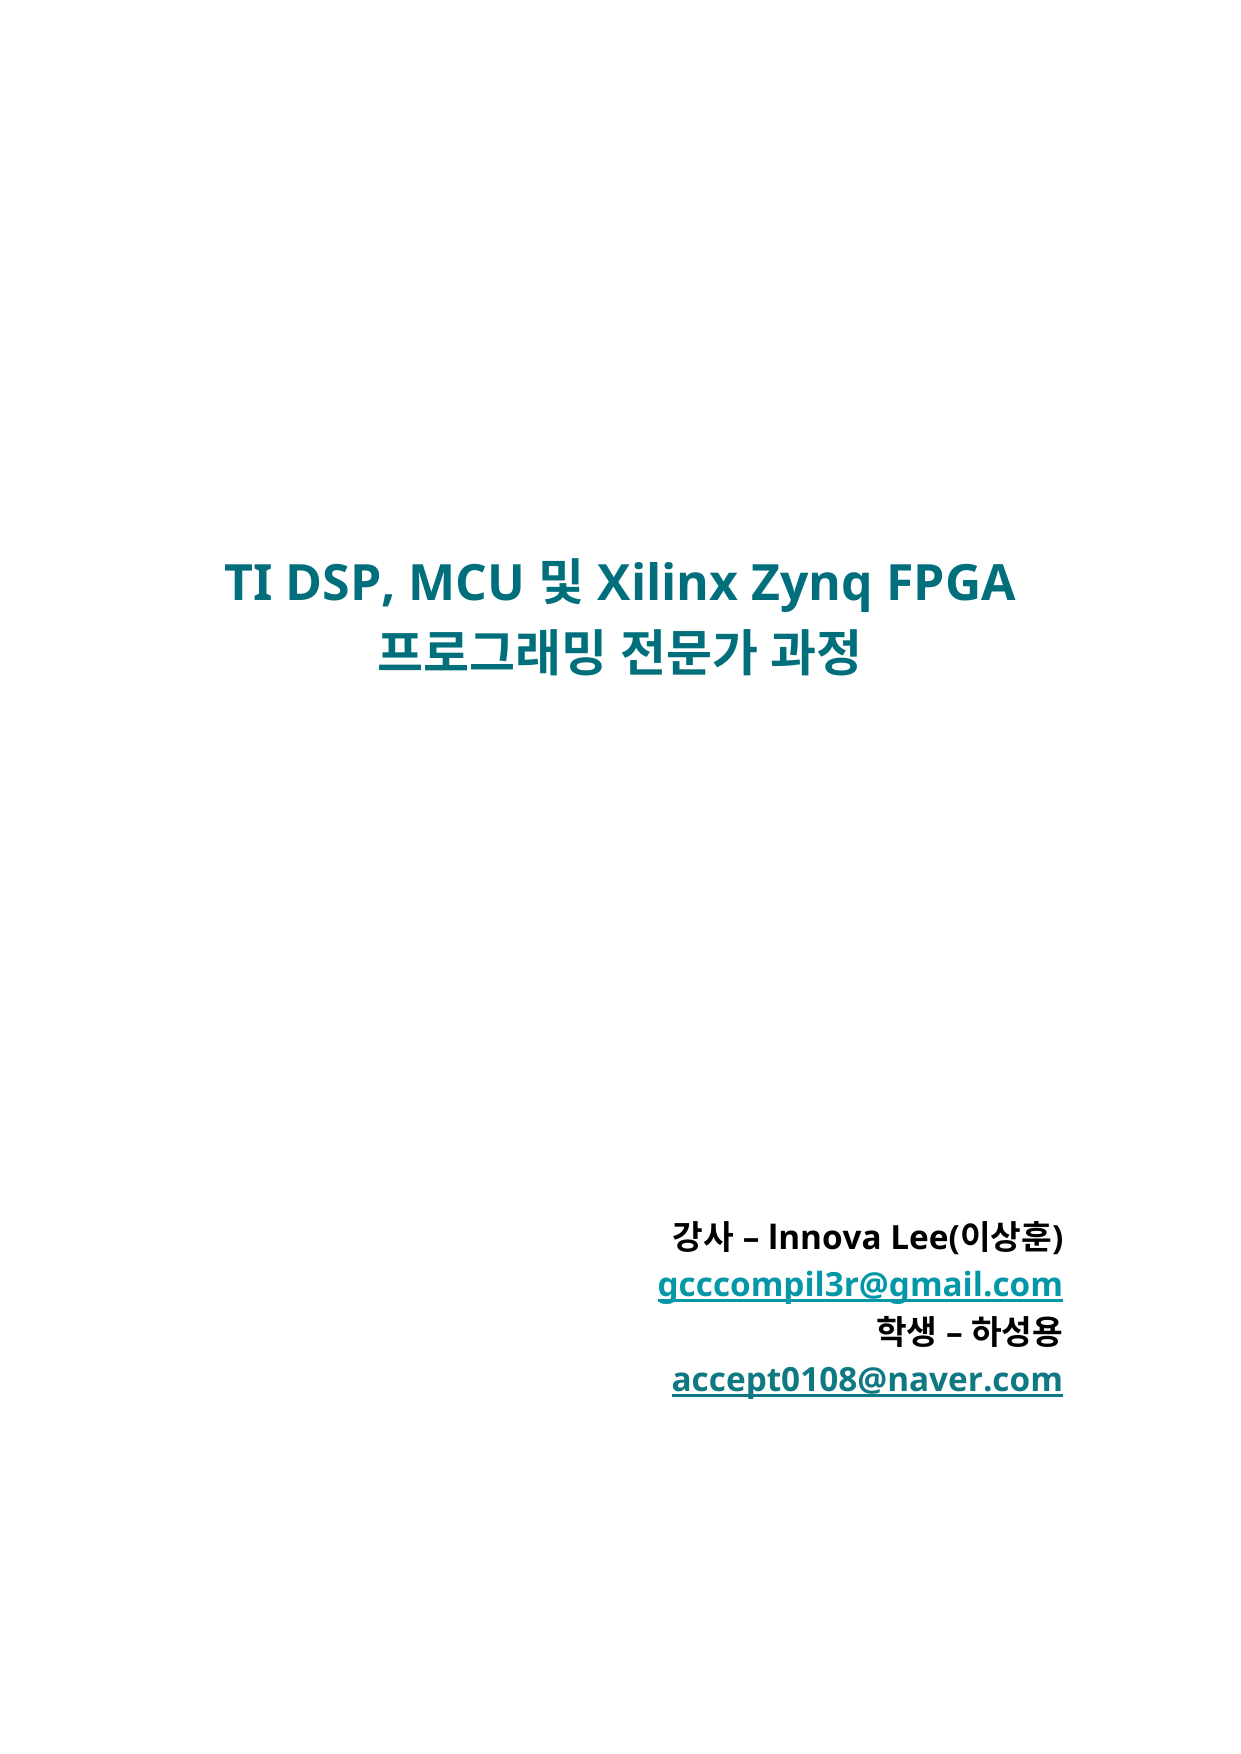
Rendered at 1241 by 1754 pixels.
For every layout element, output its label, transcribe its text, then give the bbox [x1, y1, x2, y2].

text TI DSP, MCU 및 Xilinx Zynq FPGA [177, 547, 1063, 615]
text accept0108@naver.com [177, 1356, 1063, 1402]
text 프로그래밍 전문가 과정 [177, 618, 1063, 686]
text 강사 – lnnova Lee(이상훈) [177, 1213, 1063, 1259]
text 학생 – 하성용 [177, 1309, 1063, 1354]
text gcccompil3r@gmail.com [177, 1261, 1063, 1306]
